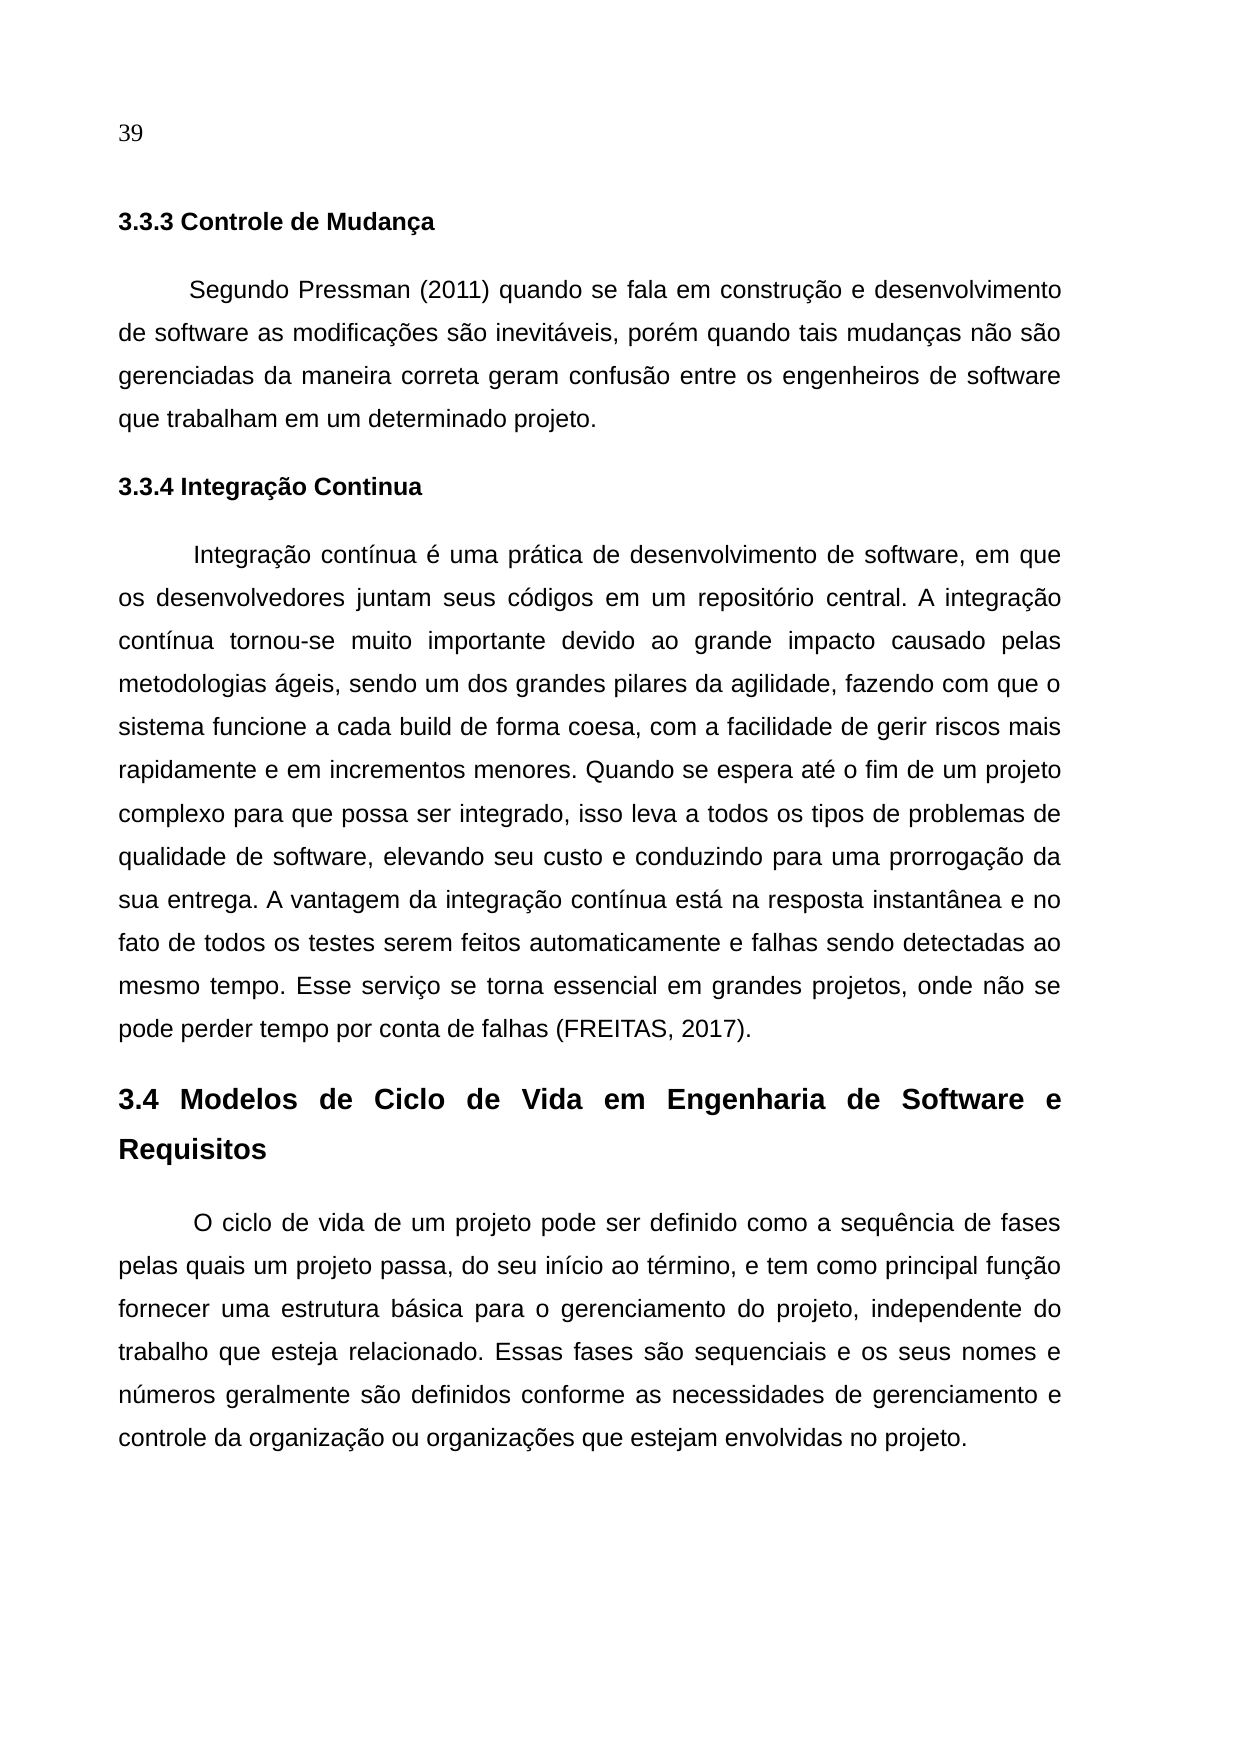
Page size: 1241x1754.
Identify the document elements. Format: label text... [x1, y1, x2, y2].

subtitle 3.3.4 Integração Continua [118, 472, 1063, 501]
text O ciclo de vida de um projeto pode ser definido como a sequência de fases pelas quais um projeto passa, do seu início ao término, e tem como principal função fornecer uma estrutura básica para o gerenciamento do projeto, independente do trabalho que esteja relacionado. Essas fases são sequenciais e os seus nomes e números geralmente são definidos conforme as necessidades de gerenciamento e controle da organização ou organizações que estejam envolvidas no projeto. [118, 1207, 1063, 1452]
text Integração contínua é uma prática de desenvolvimento de software, em que os desenvolvedores juntam seus códigos em um repositório central. A integração contínua tornou-se muito importante devido ao grande impacto causado pelas metodologias ágeis, sendo um dos grandes pilares da agilidade, fazendo com que o sistema funcione a cada build de forma coesa, com a facilidade de gerir riscos mais rapidamente e em incrementos menores. Quando se espera até o fim de um projeto complexo para que possa ser integrado, isso leva a todos os tipos de problemas de qualidade de software, elevando seu custo e conduzindo para uma prorrogação da sua entrega. A vantagem da integração contínua está na resposta instantânea e no fato de todos os testes serem feitos automaticamente e falhas sendo detectadas ao mesmo tempo. Esse serviço se torna essencial em grandes projetos, onde não se pode perder tempo por conta de falhas (FREITAS, 2017). [118, 540, 1063, 1043]
text Segundo Pressman (2011) quando se fala em construção e desenvolvimento de software as modificações são inevitáveis, porém quando tais mudanças não são gerenciadas da maneira correta geram confusão entre os engenheiros de software que trabalham em um determinado projeto. [118, 274, 1063, 433]
subtitle 3.3.3 Controle de Mudança [118, 207, 1063, 235]
subtitle 3.4 Modelos de Ciclo de Vida em Engenharia de Software e Requisitos [118, 1082, 1063, 1166]
